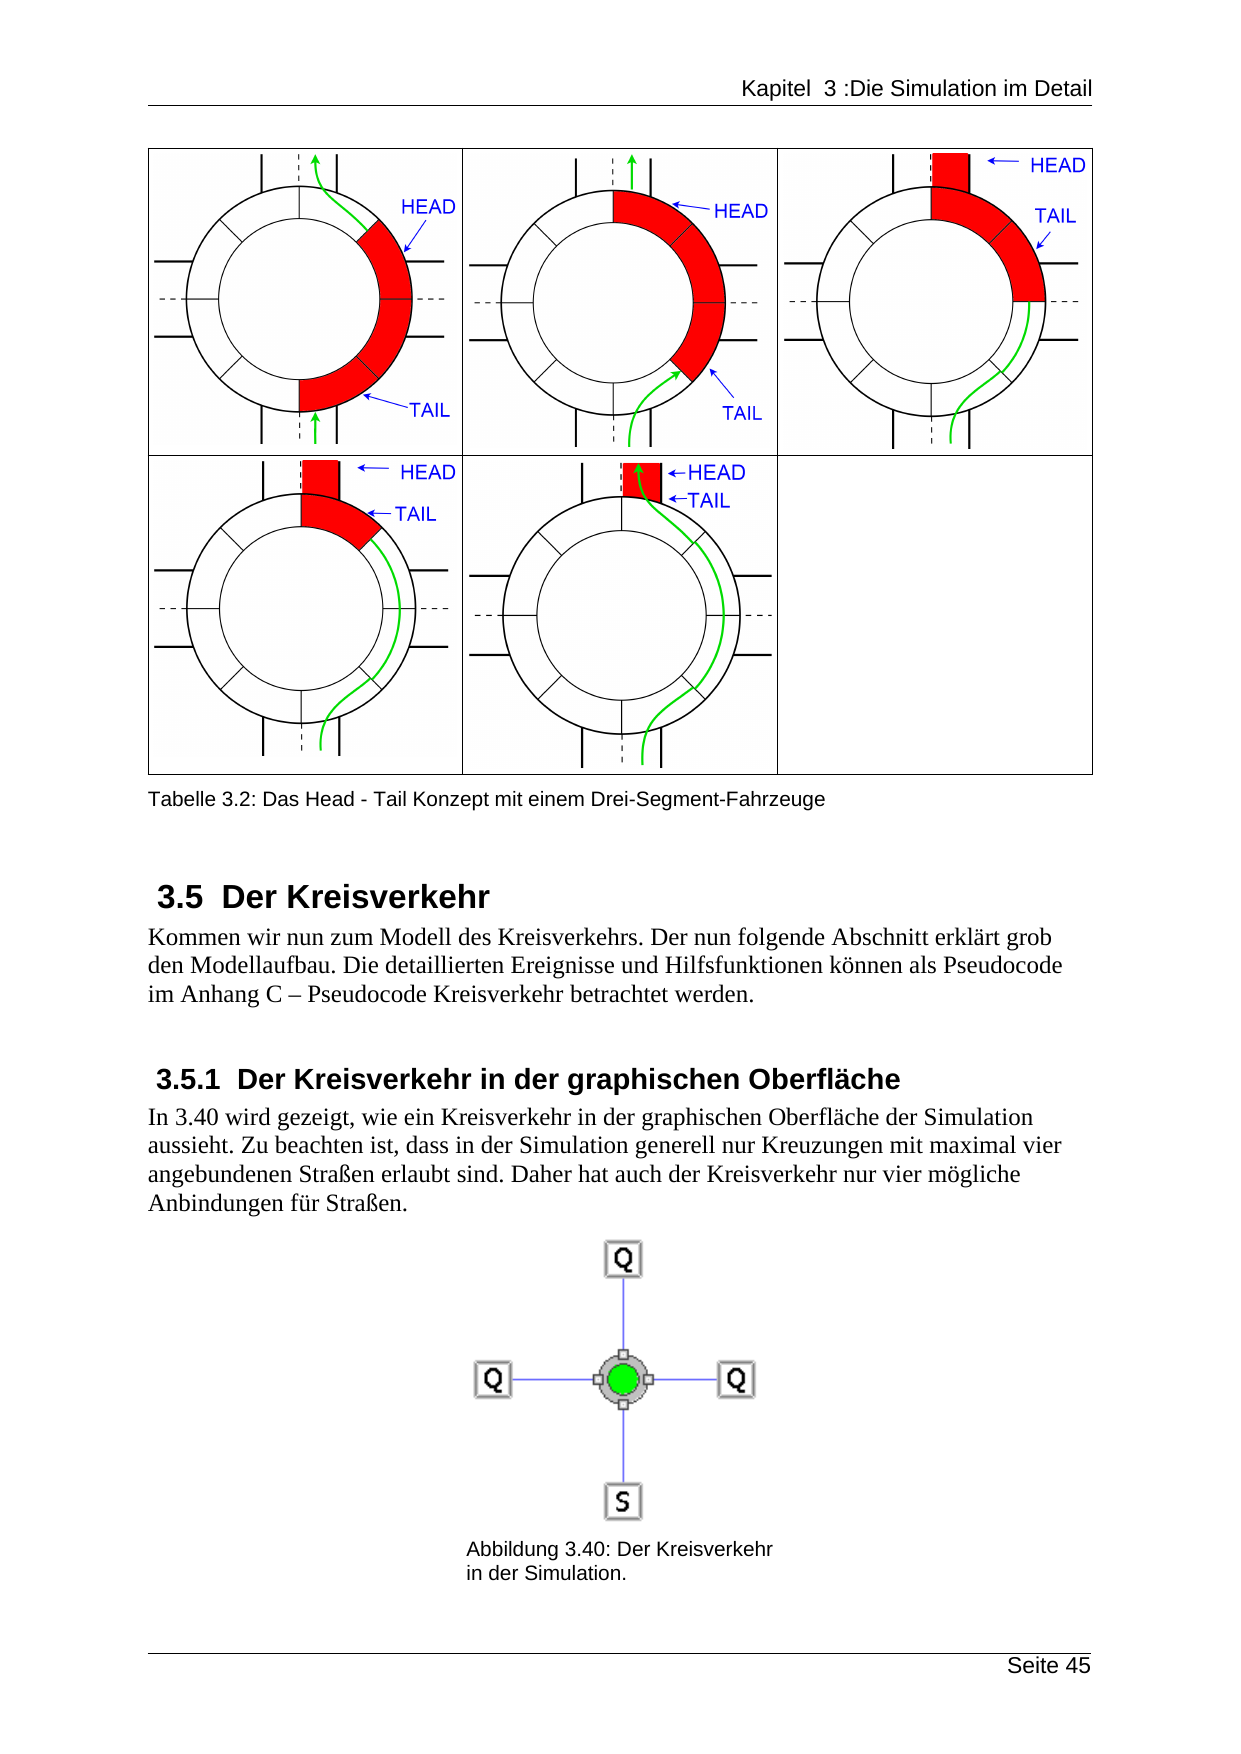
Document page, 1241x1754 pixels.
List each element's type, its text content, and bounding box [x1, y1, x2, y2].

picture [468, 460, 772, 769]
table_cell [463, 456, 777, 774]
table_cell [149, 149, 462, 455]
table_cell [778, 456, 1092, 774]
text Kommen wir nun zum Modell des Kreisverkehrs. Der nun folgende Abschnitt erklärt grob den Modellaufbau. Die detaillierten Ereignisse und Hilfsfunktionen können als Pseudocode im Anhang C – Pseudocode Kreisverkehr betrachtet werden. [148, 922, 1092, 1008]
table_cell [778, 149, 1092, 455]
text Tabelle 3.2: Das Head - Tail Konzept mit einem Drei-Segment-Fahrzeuge [148, 787, 1092, 811]
picture [468, 153, 772, 448]
picture [783, 153, 1087, 450]
picture [153, 460, 457, 757]
picture [466, 1229, 775, 1537]
table_cell [463, 149, 777, 455]
subtitle Der Kreisverkehr in der graphischen Oberfläche [148, 1062, 1092, 1095]
text In Abbildung 3.40 wird gezeigt, wie ein Kreisverkehr in der graphischen Oberfläche der Simulation aussieht. Zu beachten ist, dass in der Simulation generell nur Kreuzungen mit maximal vier angebundenen Straßen erlaubt sind. Daher hat auch der Kreisverkehr nur vier mögliche Anbindungen für Straßen. [148, 1102, 1092, 1217]
text Abbildung 3.40: Der Kreisverkehr in der Simulation. [466, 1537, 774, 1585]
subtitle Der Kreisverkehr [148, 877, 1092, 916]
table_cell [149, 456, 462, 774]
picture [153, 153, 457, 445]
